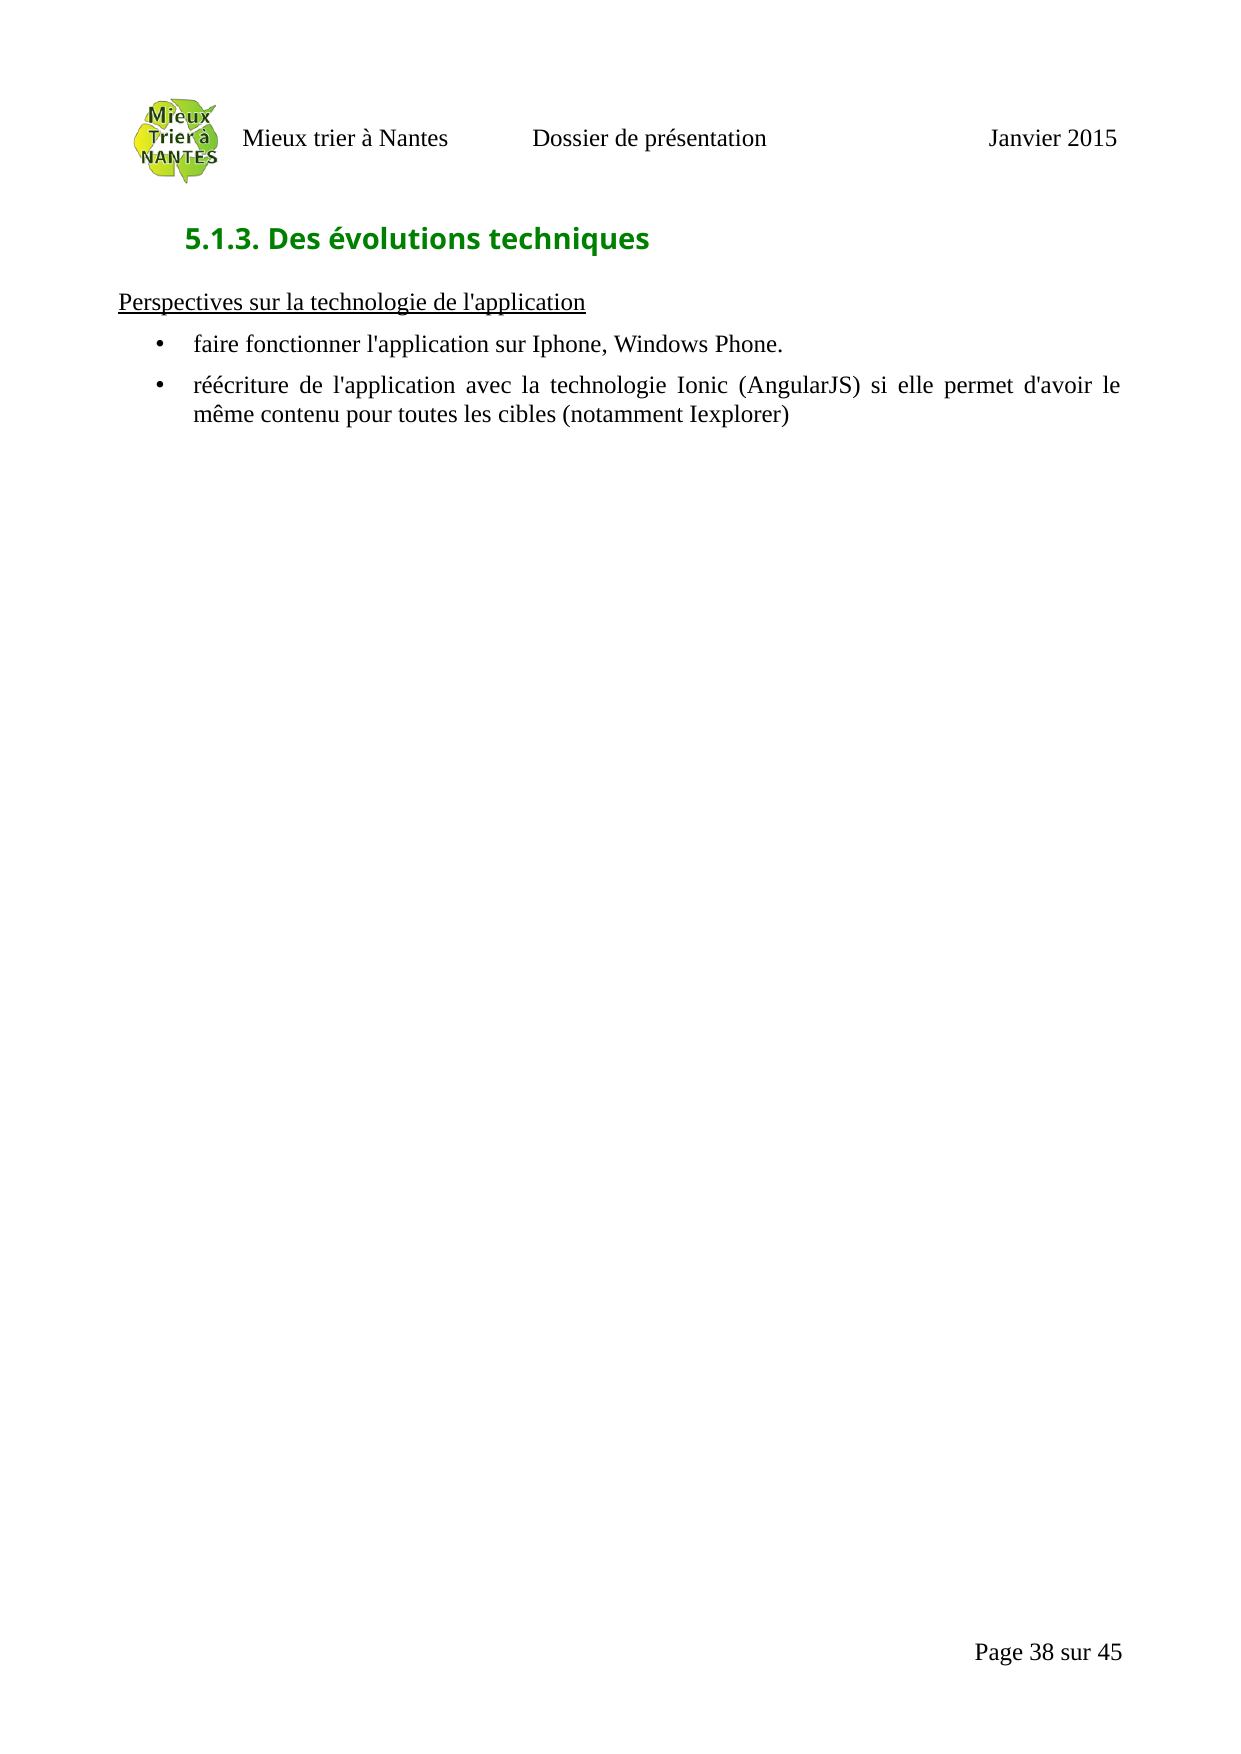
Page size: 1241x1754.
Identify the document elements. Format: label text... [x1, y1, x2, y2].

list faire fonctionner l'application sur Iphone, Windows Phone. [156, 329, 1122, 357]
picture [131, 95, 221, 185]
subtitle Des évolutions techniques [148, 218, 1122, 258]
text Perspectives sur la technologie de l'application [118, 287, 1122, 316]
list réécriture de l'application avec la technologie Ionic (AngularJS) si elle permet d'avoir le même contenu pour toutes les cibles (notamment Iexplorer) [156, 370, 1122, 427]
